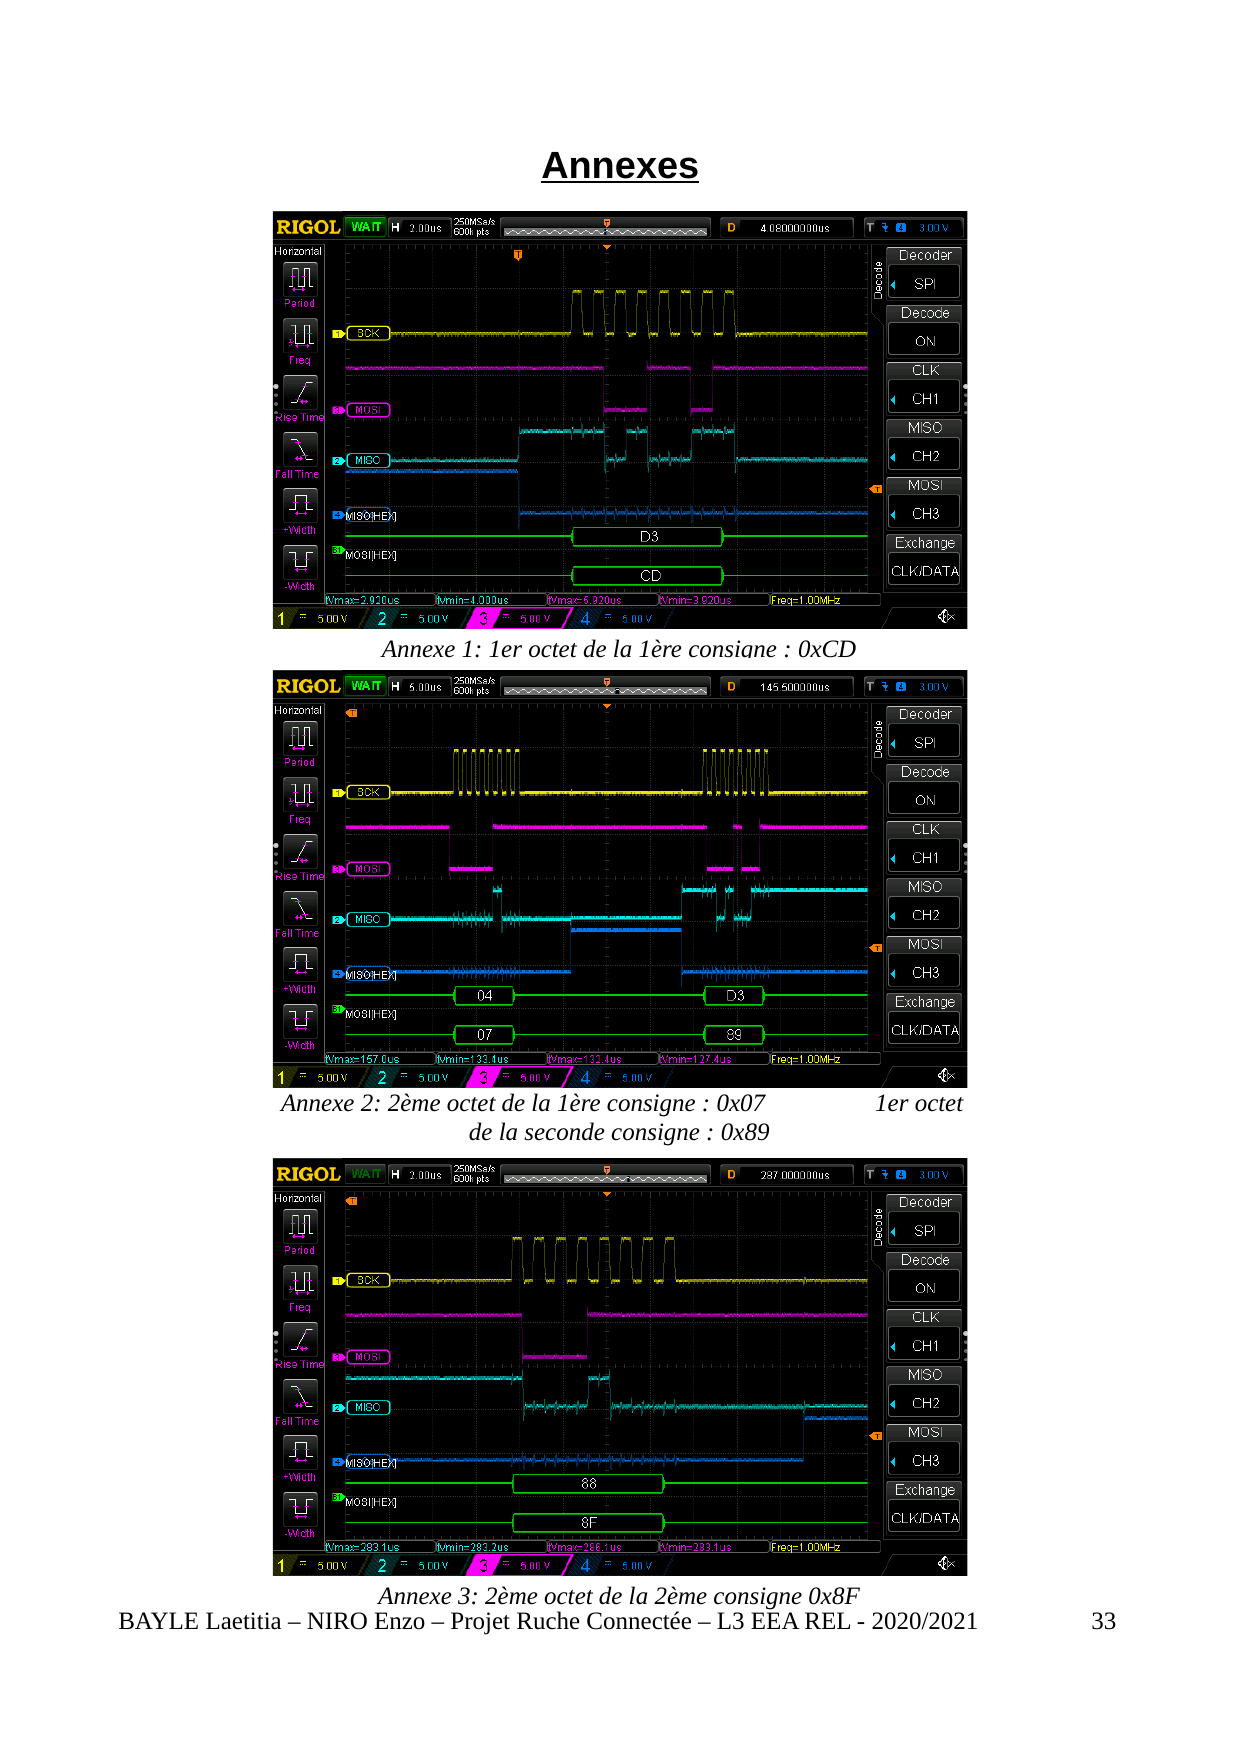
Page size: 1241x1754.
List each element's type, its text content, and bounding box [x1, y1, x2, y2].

text Annexe 3: 2ème octet de la 2ème consigne 0x8F [273, 1576, 967, 1610]
picture [272, 670, 968, 1088]
text Annexe 2: 2ème octet de la 1ère consigne : 0x07 1er octet de la seconde consigne : 0x89 [273, 1088, 967, 1145]
picture [272, 211, 968, 629]
subtitle Annexes [118, 143, 1122, 187]
picture [272, 1158, 968, 1576]
text A Annexe 1: 1er octet de la 1ère consigne : 0xCD [273, 629, 967, 658]
